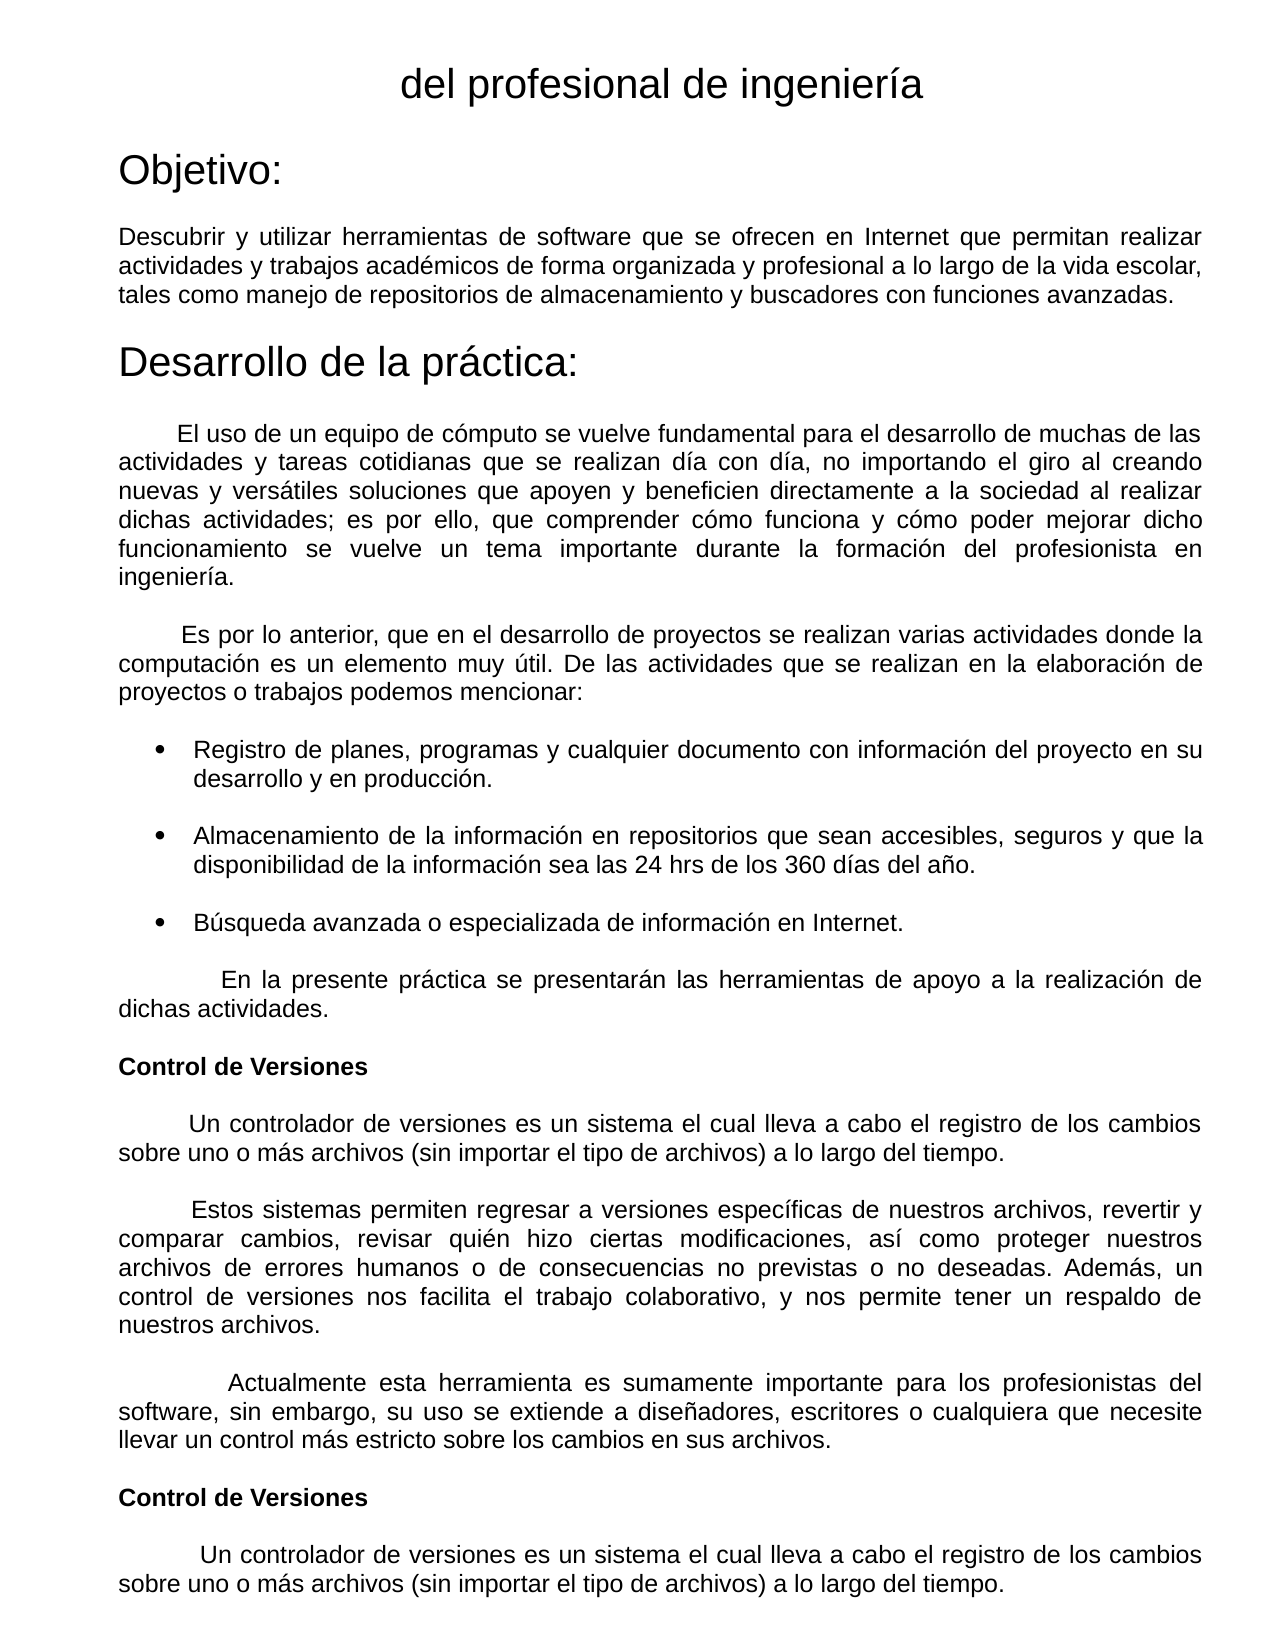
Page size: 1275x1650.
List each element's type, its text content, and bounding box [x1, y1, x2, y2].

text Desarrollo de la práctica: [118, 337, 1205, 385]
text Control de Versiones [118, 1051, 1205, 1080]
text Un controlador de versiones es un sistema el cual lleva a cabo el registro de los cambios sobre uno o más archivos (sin importar el tipo de archivos) a lo largo del tiempo. [118, 1109, 1205, 1166]
list Búsqueda avanzada o especializada de información en Internet. [156, 908, 1205, 936]
text Objetivo: [118, 146, 1205, 193]
text Control de Versiones [118, 1483, 1205, 1511]
list Almacenamiento de la información en repositorios que sean accesibles, seguros y que la disponibilidad de la información sea las 24 hrs de los 360 días del año. [156, 821, 1205, 879]
text El uso de un equipo de cómputo se vuelve fundamental para el desarrollo de muchas de las actividades y tareas cotidianas que se realizan día con día, no importando el giro al creando nuevas y versátiles soluciones que apoyen y beneficien directamente a la sociedad al realizar dichas actividades; es por ello, que comprender cómo funciona y cómo poder mejorar dicho funcionamiento se vuelve un tema importante durante la formación del profesionista en ingeniería. [118, 419, 1205, 591]
text Estos sistemas permiten regresar a versiones específicas de nuestros archivos, revertir y comparar cambios, revisar quién hizo ciertas modificaciones, así como proteger nuestros archivos de errores humanos o de consecuencias no previstas o no deseadas. Además, un control de versiones nos facilita el trabajo colaborativo, y nos permite tener un respaldo de nuestros archivos. [118, 1195, 1205, 1339]
text Es por lo anterior, que en el desarrollo de proyectos se realizan varias actividades donde la computación es un elemento muy útil. De las actividades que se realizan en la elaboración de proyectos o trabajos podemos mencionar: [118, 620, 1205, 706]
text del profesional de ingeniería [118, 59, 1205, 107]
text Descubrir y utilizar herramientas de software que se ofrecen en Internet que permitan realizar actividades y trabajos académicos de forma organizada y profesional a lo largo de la vida escolar, tales como manejo de repositorios de almacenamiento y buscadores con funciones avanzadas. [118, 222, 1205, 308]
list Registro de planes, programas y cualquier documento con información del proyecto en su desarrollo y en producción. [156, 735, 1205, 792]
text Actualmente esta herramienta es sumamente importante para los profesionistas del software, sin embargo, su uso se extiende a diseñadores, escritores o cualquiera que necesite llevar un control más estricto sobre los cambios en sus archivos. [118, 1368, 1205, 1454]
text Un controlador de versiones es un sistema el cual lleva a cabo el registro de los cambios sobre uno o más archivos (sin importar el tipo de archivos) a lo largo del tiempo. [118, 1540, 1205, 1598]
text En la presente práctica se presentarán las herramientas de apoyo a la realización de dichas actividades. [118, 965, 1205, 1023]
